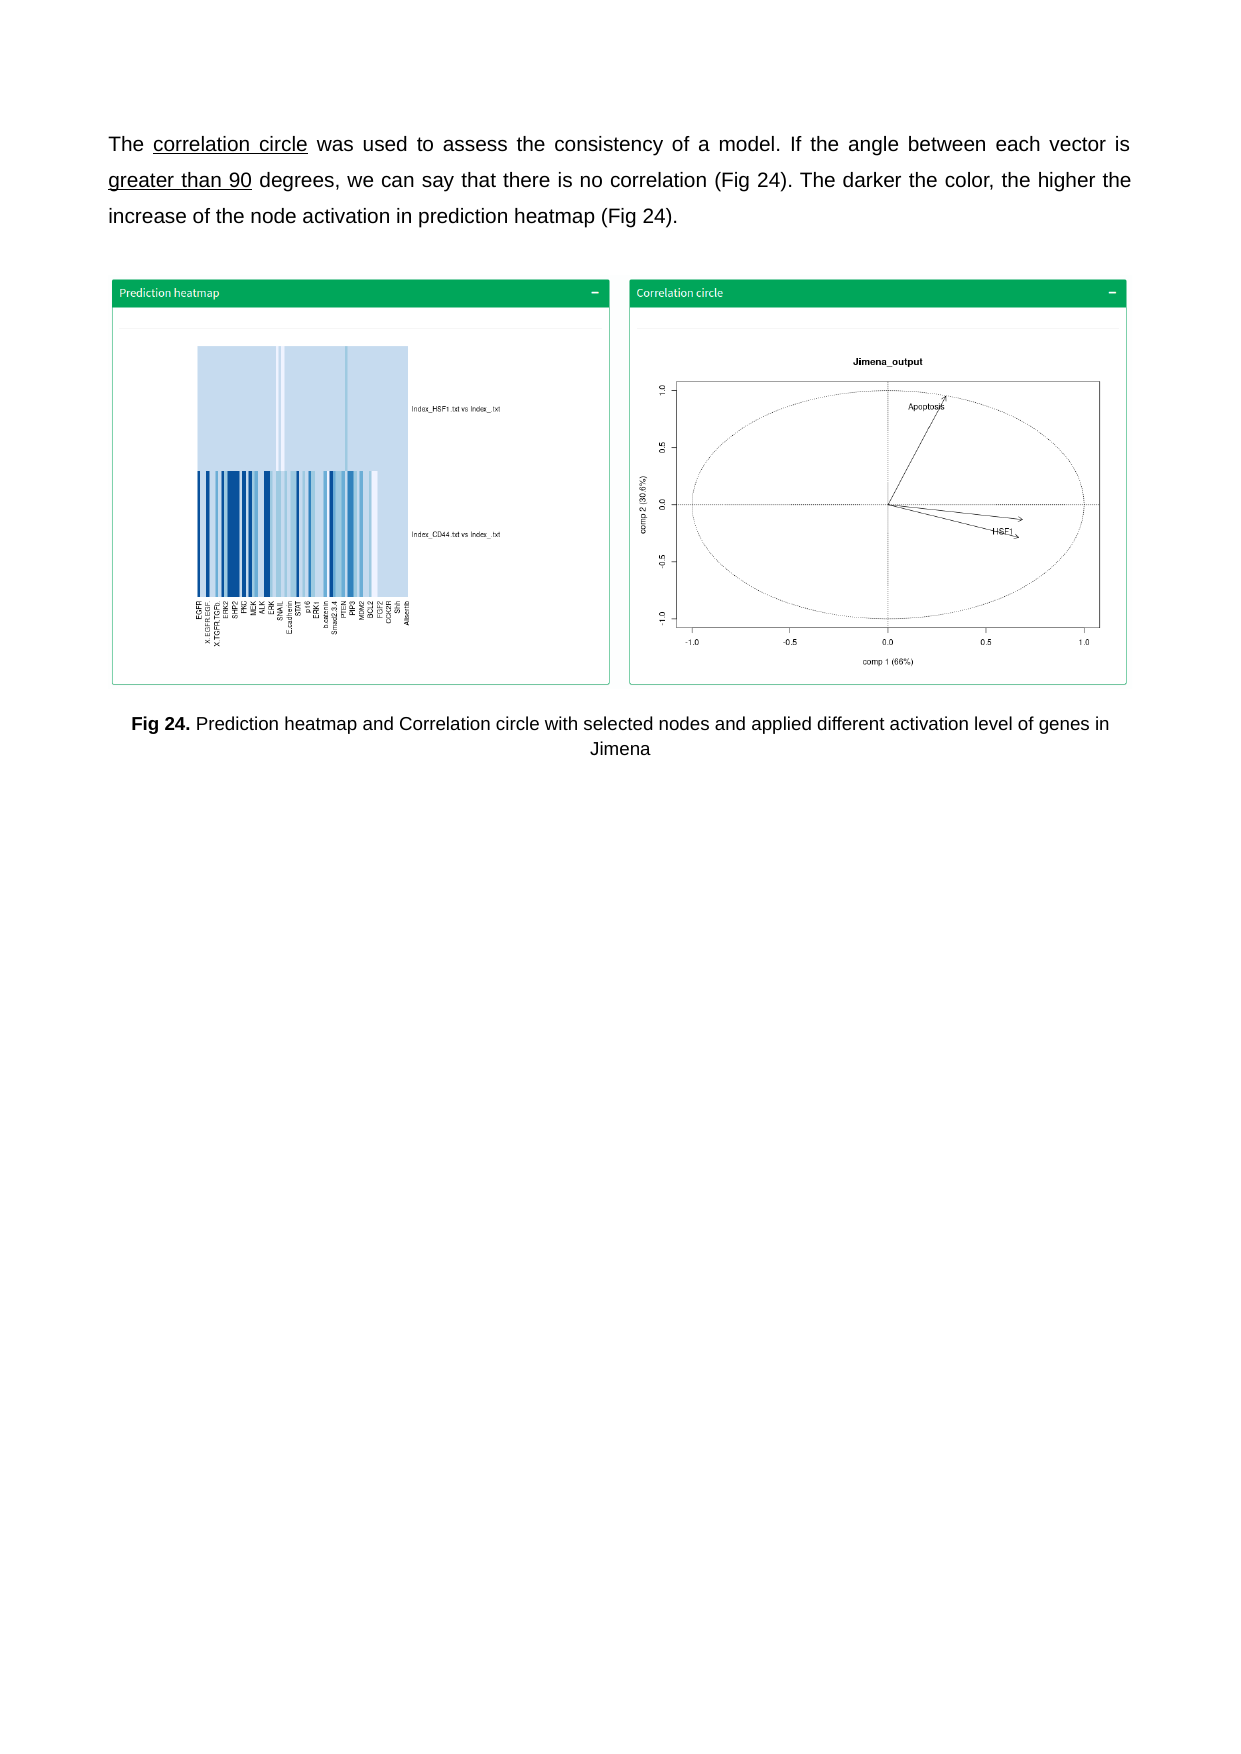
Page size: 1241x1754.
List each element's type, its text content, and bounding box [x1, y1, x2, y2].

text The correlation circle was used to assess the consistency of a model. If the angle between each vector is greater than 90 degrees, we can say that there is no correlation (Fig 24). The darker the color, the higher the increase of the node activation in prediction heatmap (Fig 24). [108, 132, 1132, 228]
text Fig 24. Prediction heatmap and Correlation circle with selected nodes and applied different activation level of genes in Jimena [108, 713, 1132, 759]
picture [108, 275, 1133, 689]
